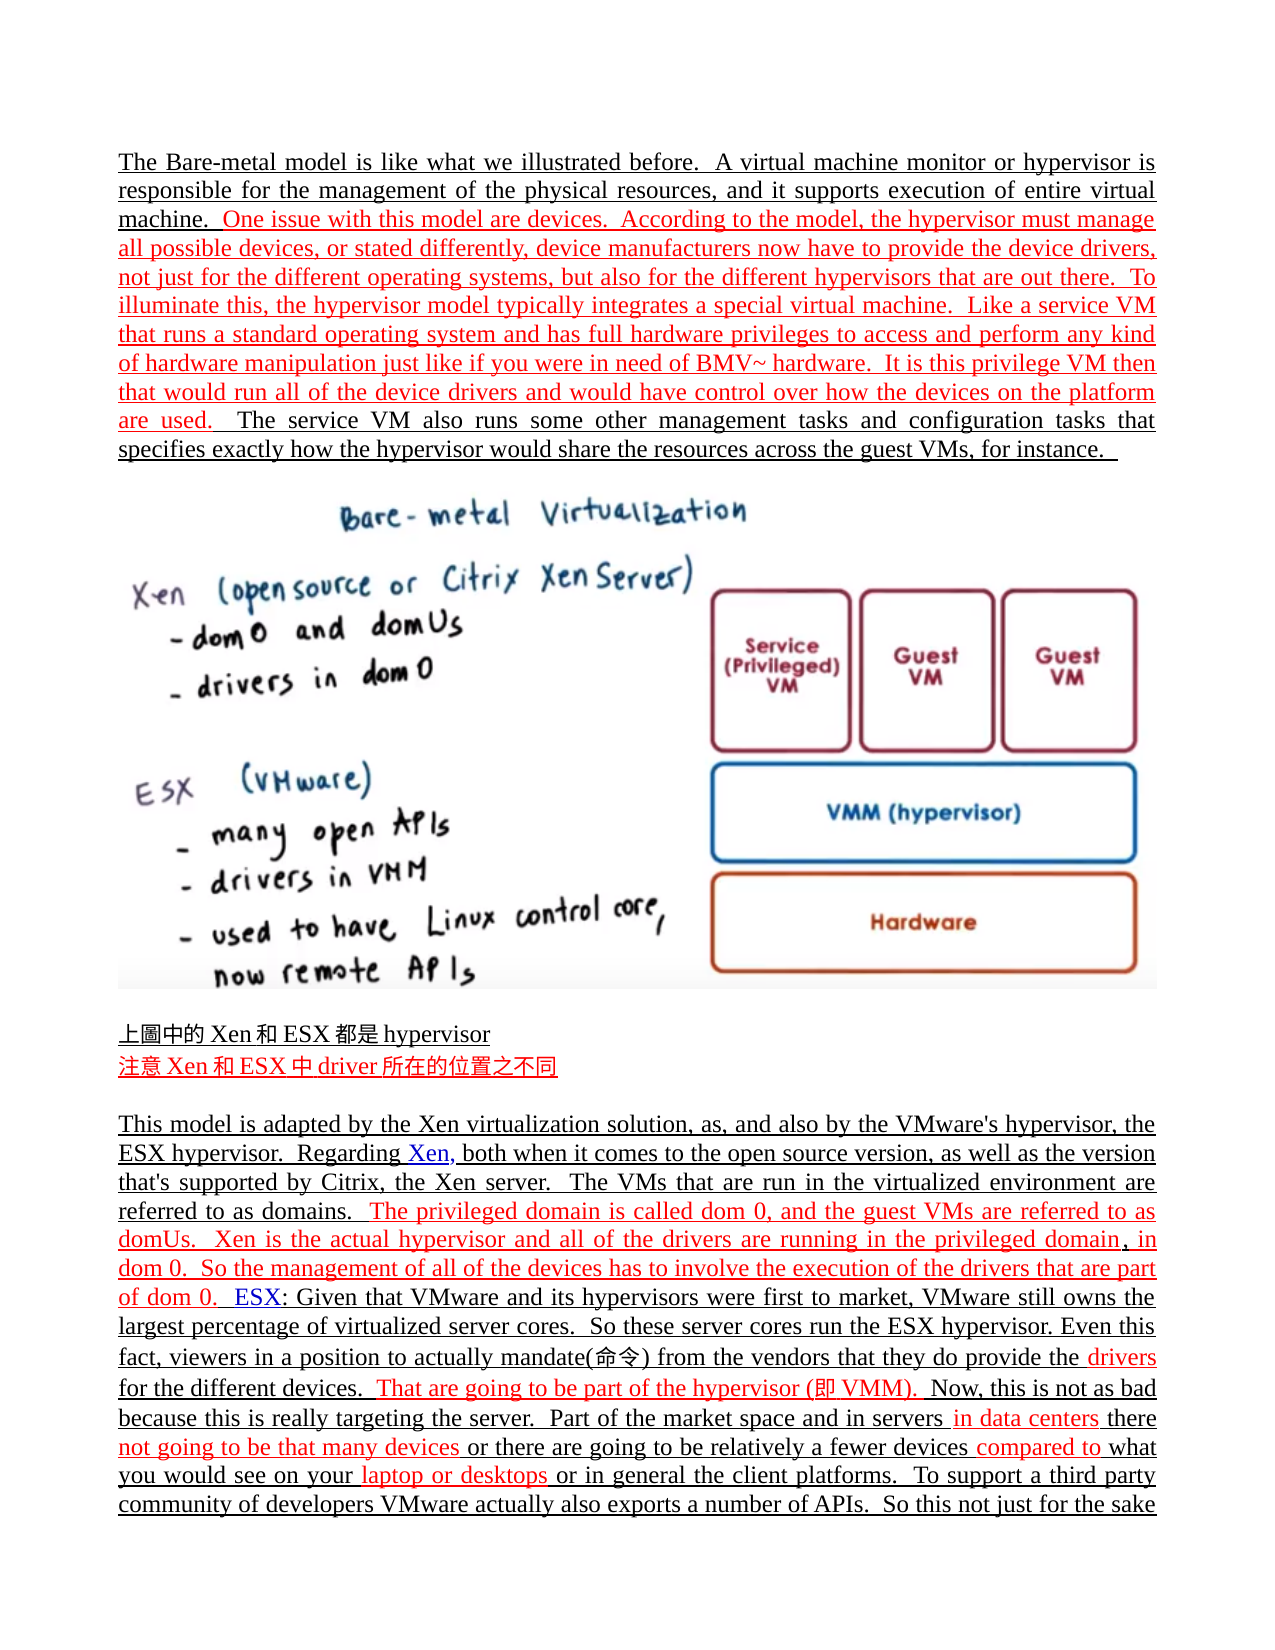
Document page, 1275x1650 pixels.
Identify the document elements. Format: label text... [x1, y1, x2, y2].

text This model is adapted by the Xen virtualization solution, as, and also by the VMware's hypervisor, the ESX hypervisor. Regarding Xen, both when it comes to the open source version, as well as the version that's supported by Citrix, the Xen server. The VMs that are run in the virtualized environment are [118, 1109, 1157, 1192]
text referred to as domains. The privileged domain is called dom 0, and the guest VMs are referred to as domUs. Xen is the actual hypervisor and all of the drivers are running in the privileged domain, in dom 0. So the management of all of the devices has to involve the execution of the drivers that are part [118, 1193, 1157, 1278]
text because this is really targeting the server. Part of the market space and in servers in data centers there not going to be that many devices or there are going to be relatively a fewer devices compared to what [118, 1399, 1157, 1457]
text 上圖中的Xen和ESX都是hypervisor [118, 1017, 1157, 1049]
text for the different devices. That are going to be part of the hypervisor (即VMM). Now, this is not as bad [118, 1368, 1157, 1398]
text illuminate this, the hypervisor model typically integrates a special virtual machine. Like a service VM [118, 288, 1157, 316]
text 注意Xen和ESX中driver所在的位置之不同 [118, 1049, 1157, 1081]
text of dom 0. ESX: Given that VMware and its hypervisors were first to market, VMware still owns the largest percentage of virtualized server cores. So these server cores run the ESX hypervisor. Even this fact, viewers in a position to actually mandate(命令) from the vendors that they do provide the drivers [118, 1280, 1157, 1367]
text The Bare-metal model is like what we illustrated before. A virtual machine monitor or hypervisor is responsible for the management of the physical resources, and it supports execution of entire virtual [118, 147, 1157, 201]
text that would run all of the device drivers and would have control over how the devices on the platform are used. The service VM also runs some other management tasks and configuration tasks that specifies exactly how the hypervisor would share the resources across the guest VMs, for instance. [118, 374, 1157, 463]
text machine. One issue with this model are devices. According to the model, the hypervisor must manage all possible devices, or stated differently, device manufacturers now have to provide the device drivers, [118, 202, 1157, 258]
picture [118, 491, 1157, 989]
text that runs a standard operating system and has full hardware privileges to access and perform any kind of hardware manipulation just like if you were in need of BMV~ hardware. It is this privilege VM then [118, 317, 1157, 373]
text not just for the different operating systems, but also for the different hypervisors that are out there. To [118, 259, 1157, 287]
text you would see on your laptop or desktops or in general the client platforms. To support a third party community of developers VMware actually also exports a number of APIs. So this not just for the sake [118, 1458, 1157, 1514]
